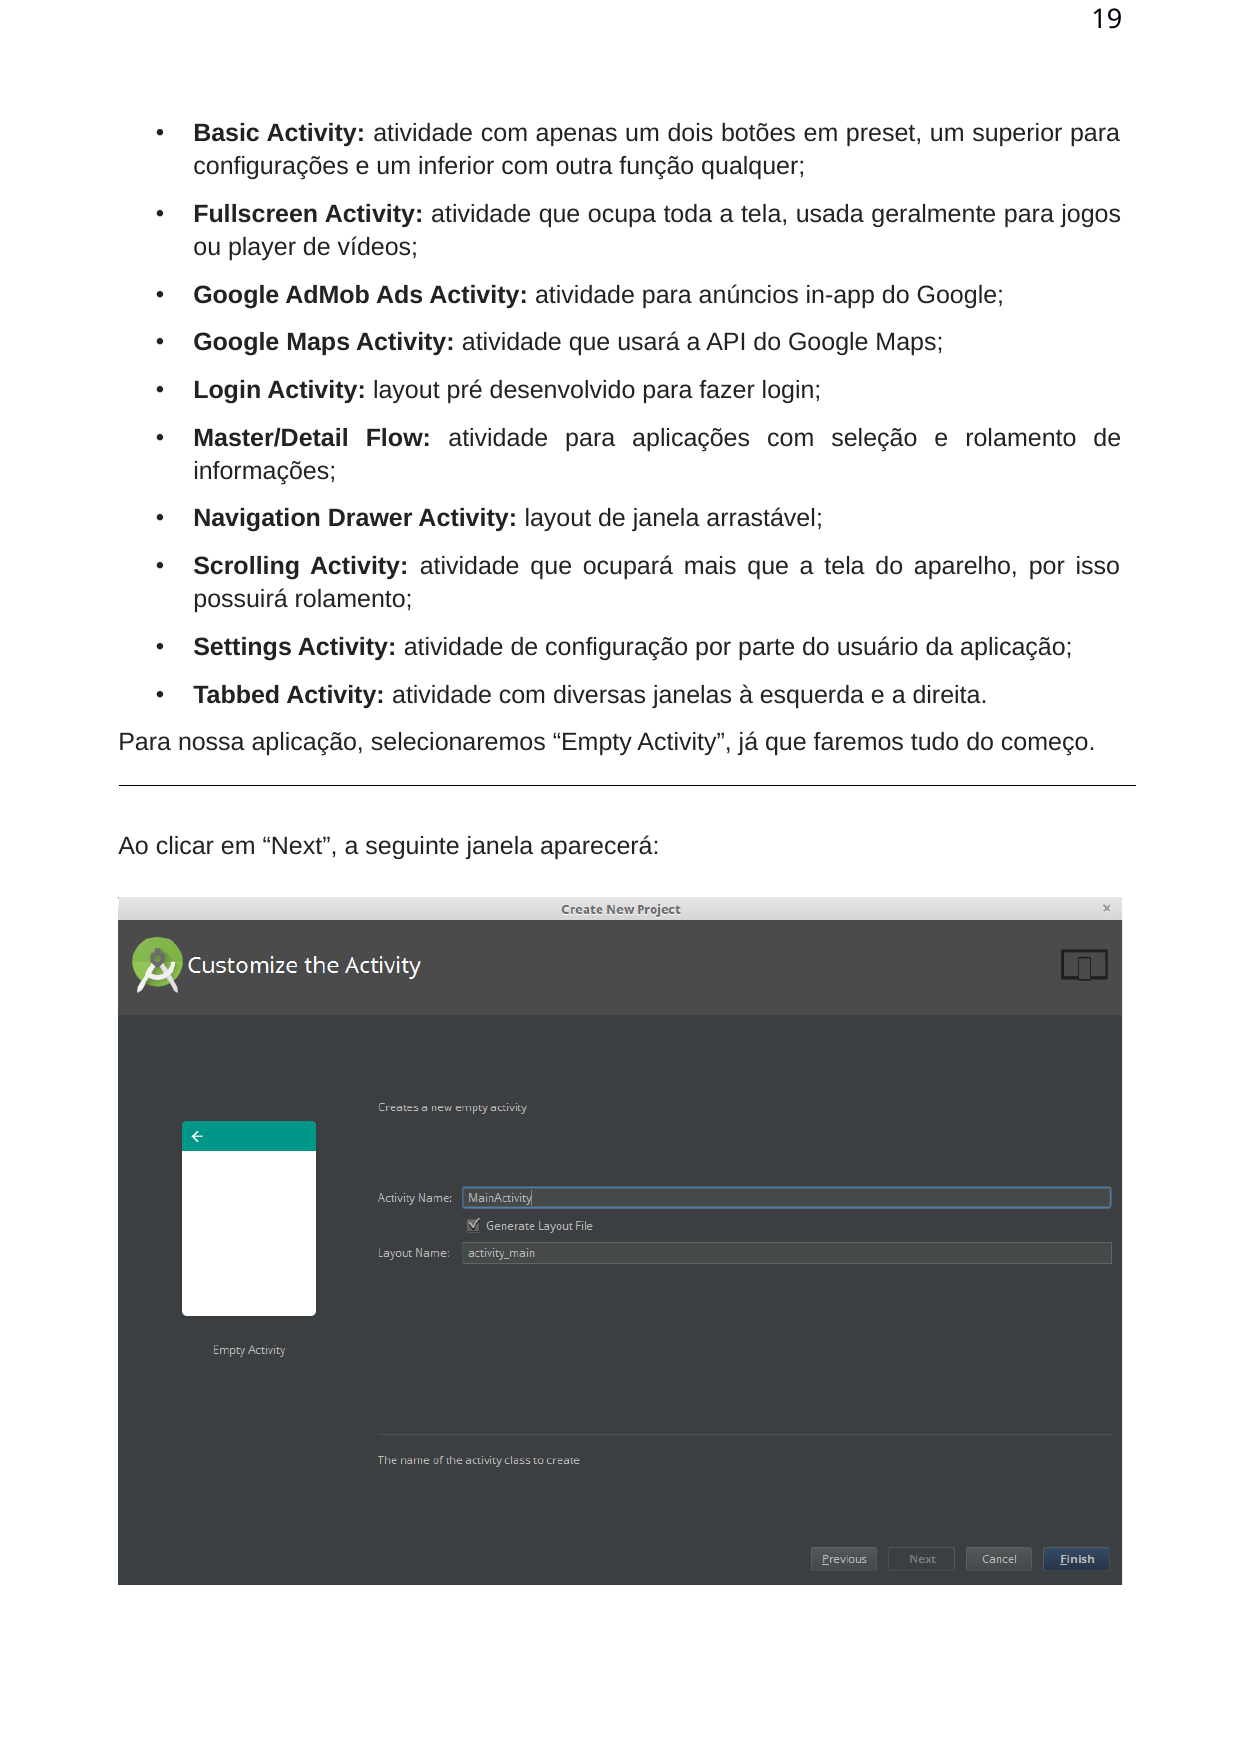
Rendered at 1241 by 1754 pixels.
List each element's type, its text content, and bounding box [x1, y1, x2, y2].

list Master/Detail Flow: atividade para aplicações com seleção e rolamento de informações; [156, 423, 1122, 484]
list Google AdMob Ads Activity: atividade para anúncios in-app do Google; [156, 279, 1122, 308]
text Ao clicar em “Next”, a seguinte janela aparecerá: [118, 831, 1122, 859]
picture [118, 897, 1123, 1585]
list Basic Activity: atividade com apenas um dois botões em preset, um superior para configurações e um inferior com outra função qualquer; [156, 118, 1122, 180]
text Para nossa aplicação, selecionaremos “Empty Activity”, já que faremos tudo do começo. [118, 727, 1122, 756]
list Tabbed Activity: atividade com diversas janelas à esquerda e a direita. [156, 679, 1122, 708]
list Scrolling Activity: atividade que ocupará mais que a tela do aparelho, por isso possuirá rolamento; [156, 551, 1122, 613]
list Navigation Drawer Activity: layout de janela arrastável; [156, 503, 1122, 532]
list Fullscreen Activity: atividade que ocupa toda a tela, usada geralmente para jogos ou player de vídeos; [156, 199, 1122, 261]
list Google Maps Activity: atividade que usará a API do Google Maps; [156, 327, 1122, 356]
list Login Activity: layout pré desenvolvido para fazer login; [156, 375, 1122, 404]
list Settings Activity: atividade de configuração por parte do usuário da aplicação; [156, 632, 1122, 661]
